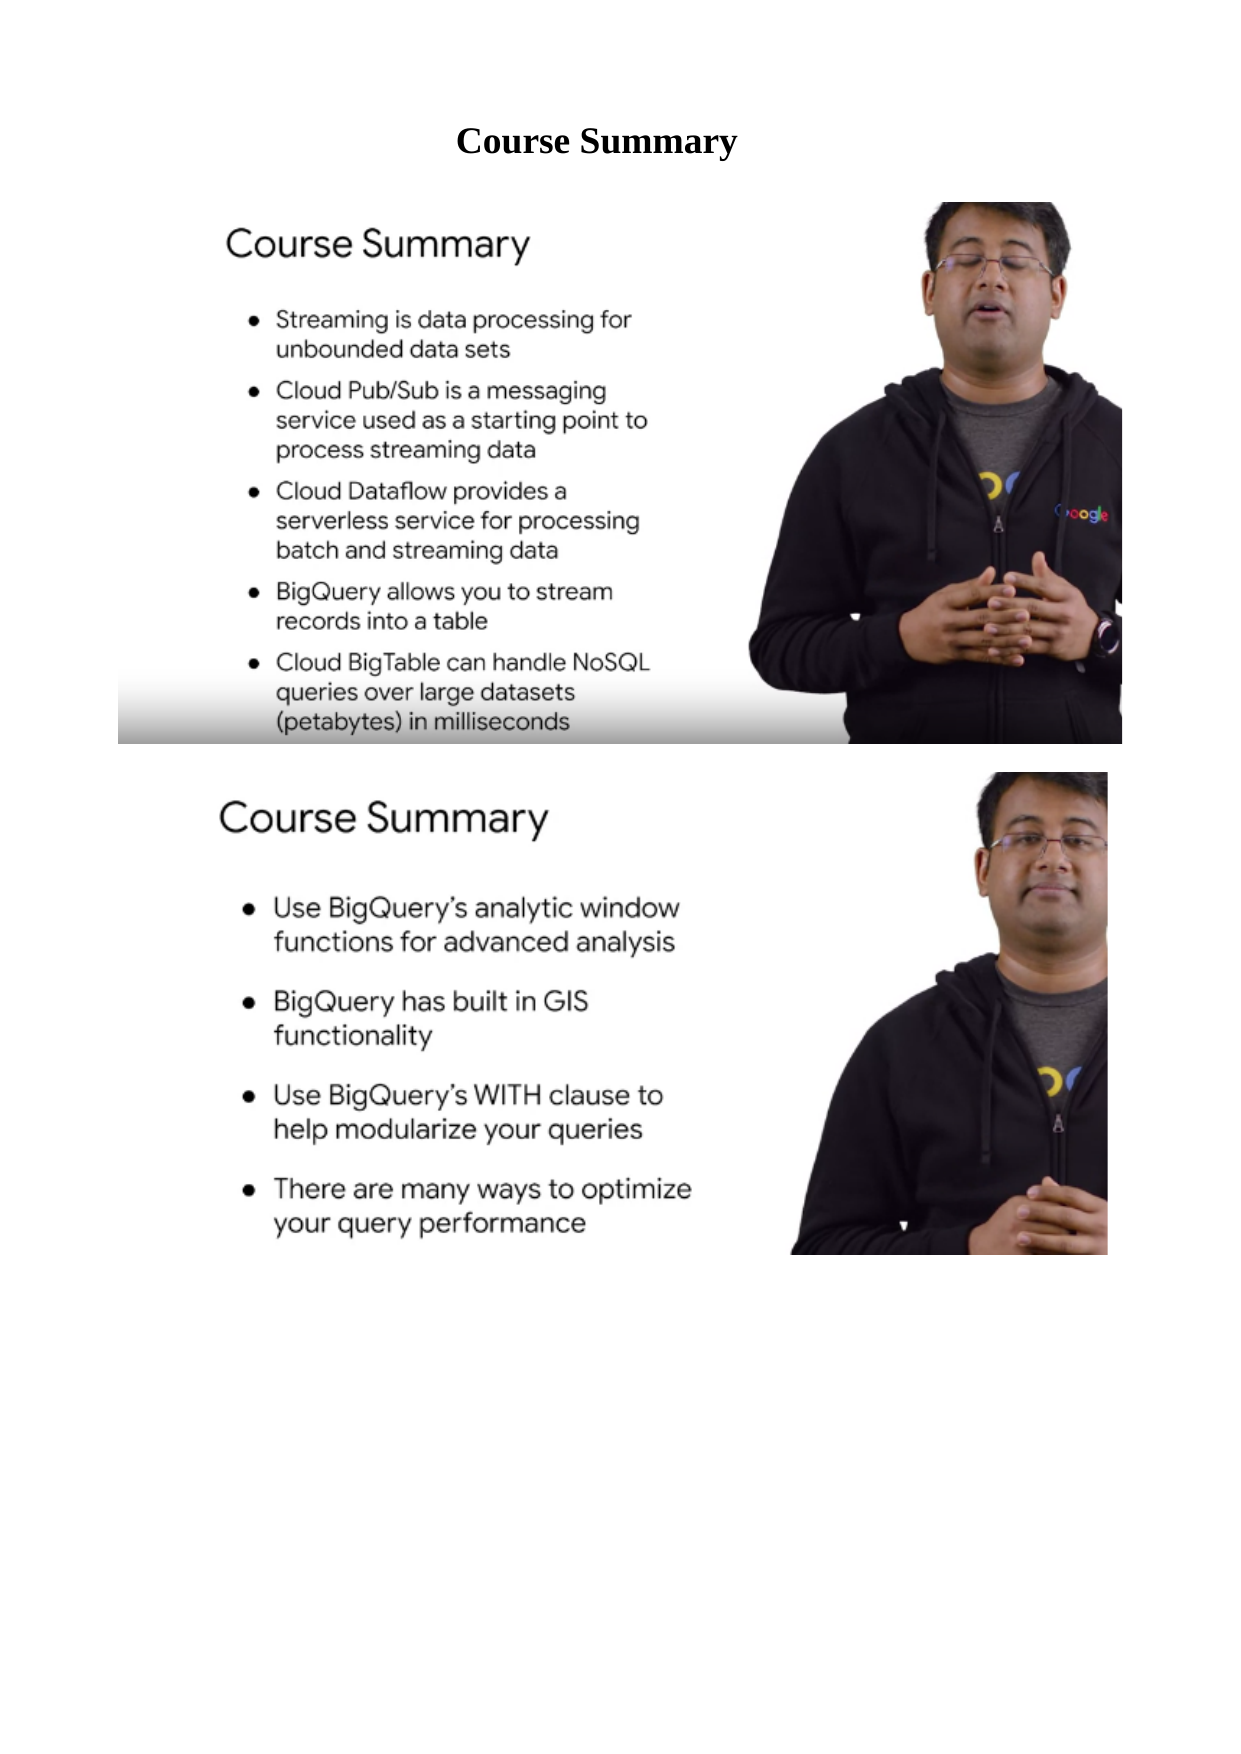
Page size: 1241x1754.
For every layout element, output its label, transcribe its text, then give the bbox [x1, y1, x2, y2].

picture [132, 772, 1108, 1255]
picture [118, 202, 1123, 744]
subtitle Course Summary [118, 118, 1122, 161]
